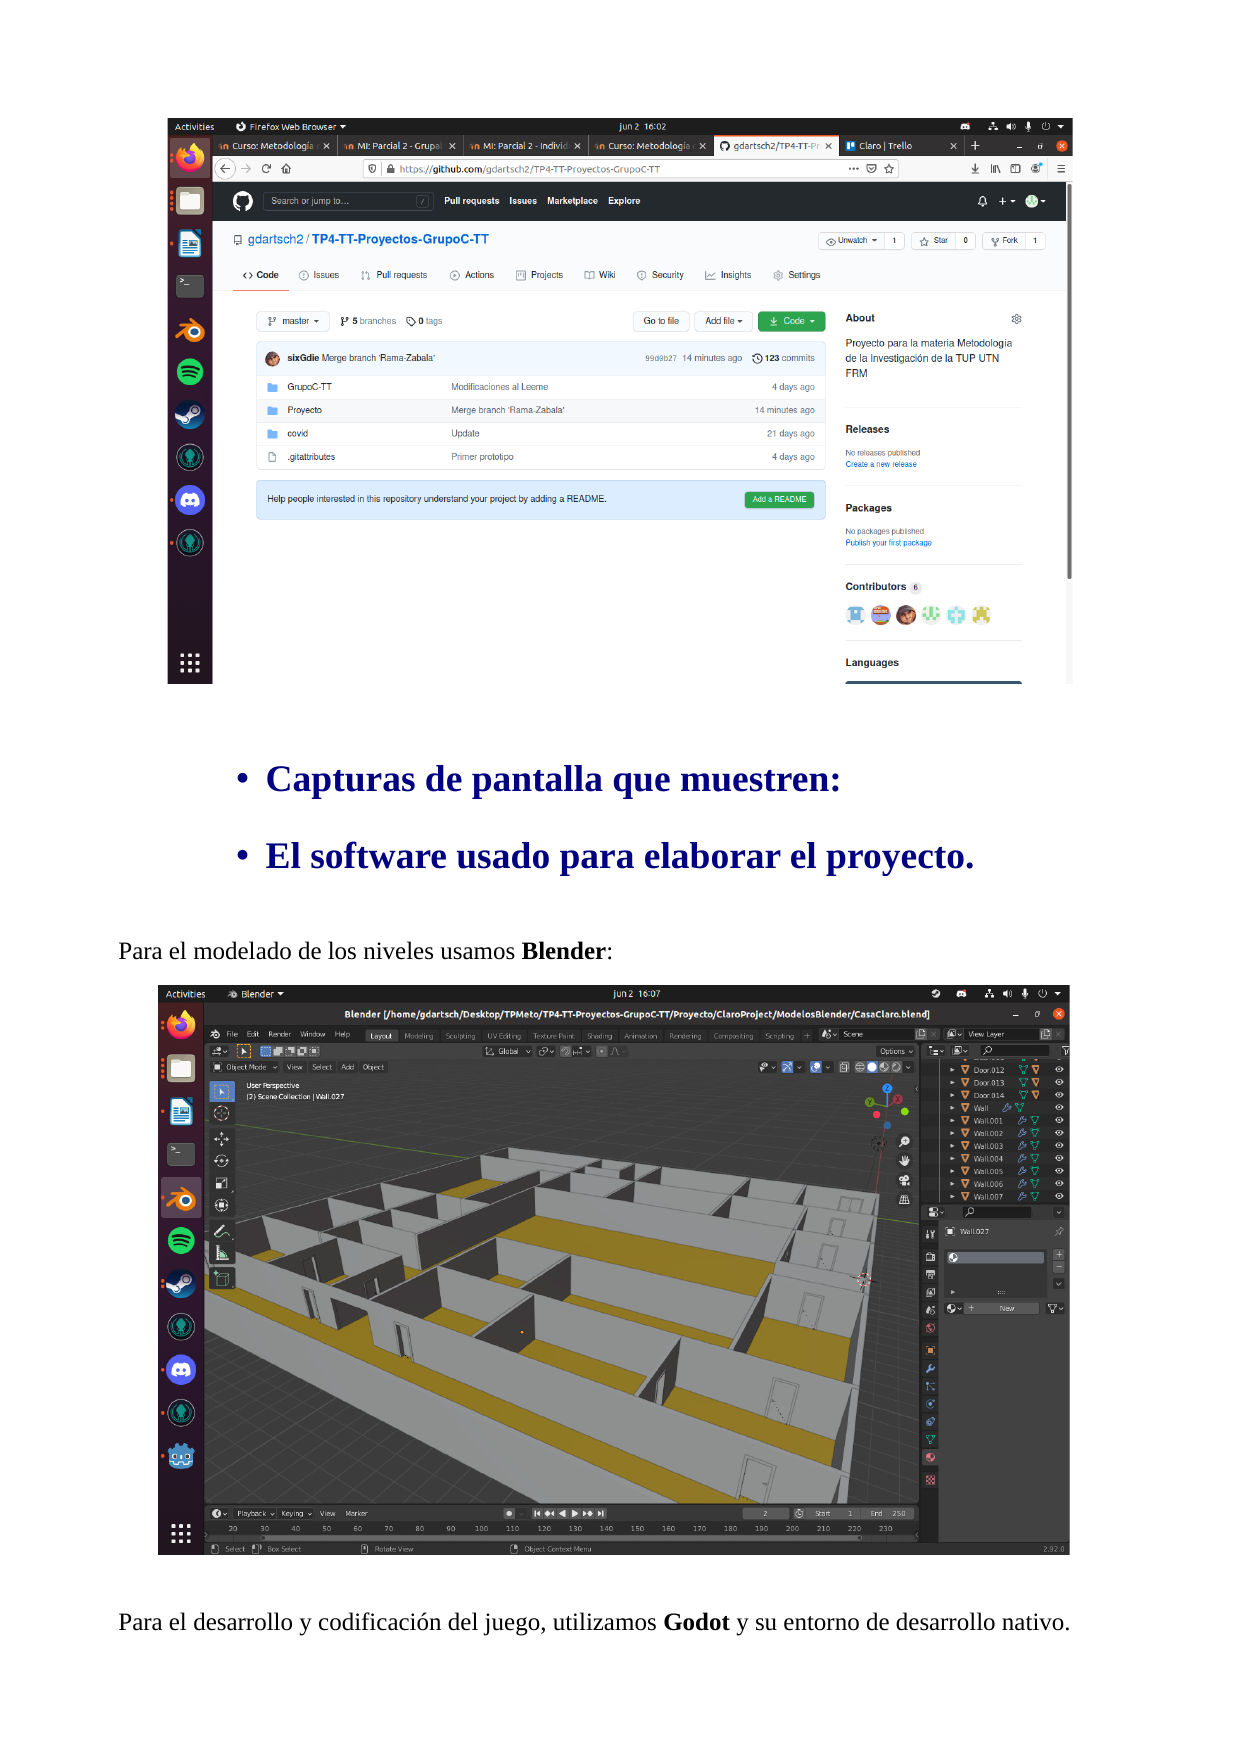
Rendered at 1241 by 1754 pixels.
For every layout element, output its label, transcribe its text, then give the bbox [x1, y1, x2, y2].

picture [158, 985, 1070, 1555]
text Para el modelado de los niveles usamos Blender: [118, 936, 1122, 965]
subtitle Capturas de pantalla que muestren: [236, 757, 1122, 800]
subtitle El software usado para elaborar el proyecto. [236, 833, 1122, 876]
picture [167, 118, 1073, 684]
text Para el desarrollo y codificación del juego, utilizamos Godot y su entorno de desarrollo nativo. [118, 1607, 1122, 1635]
